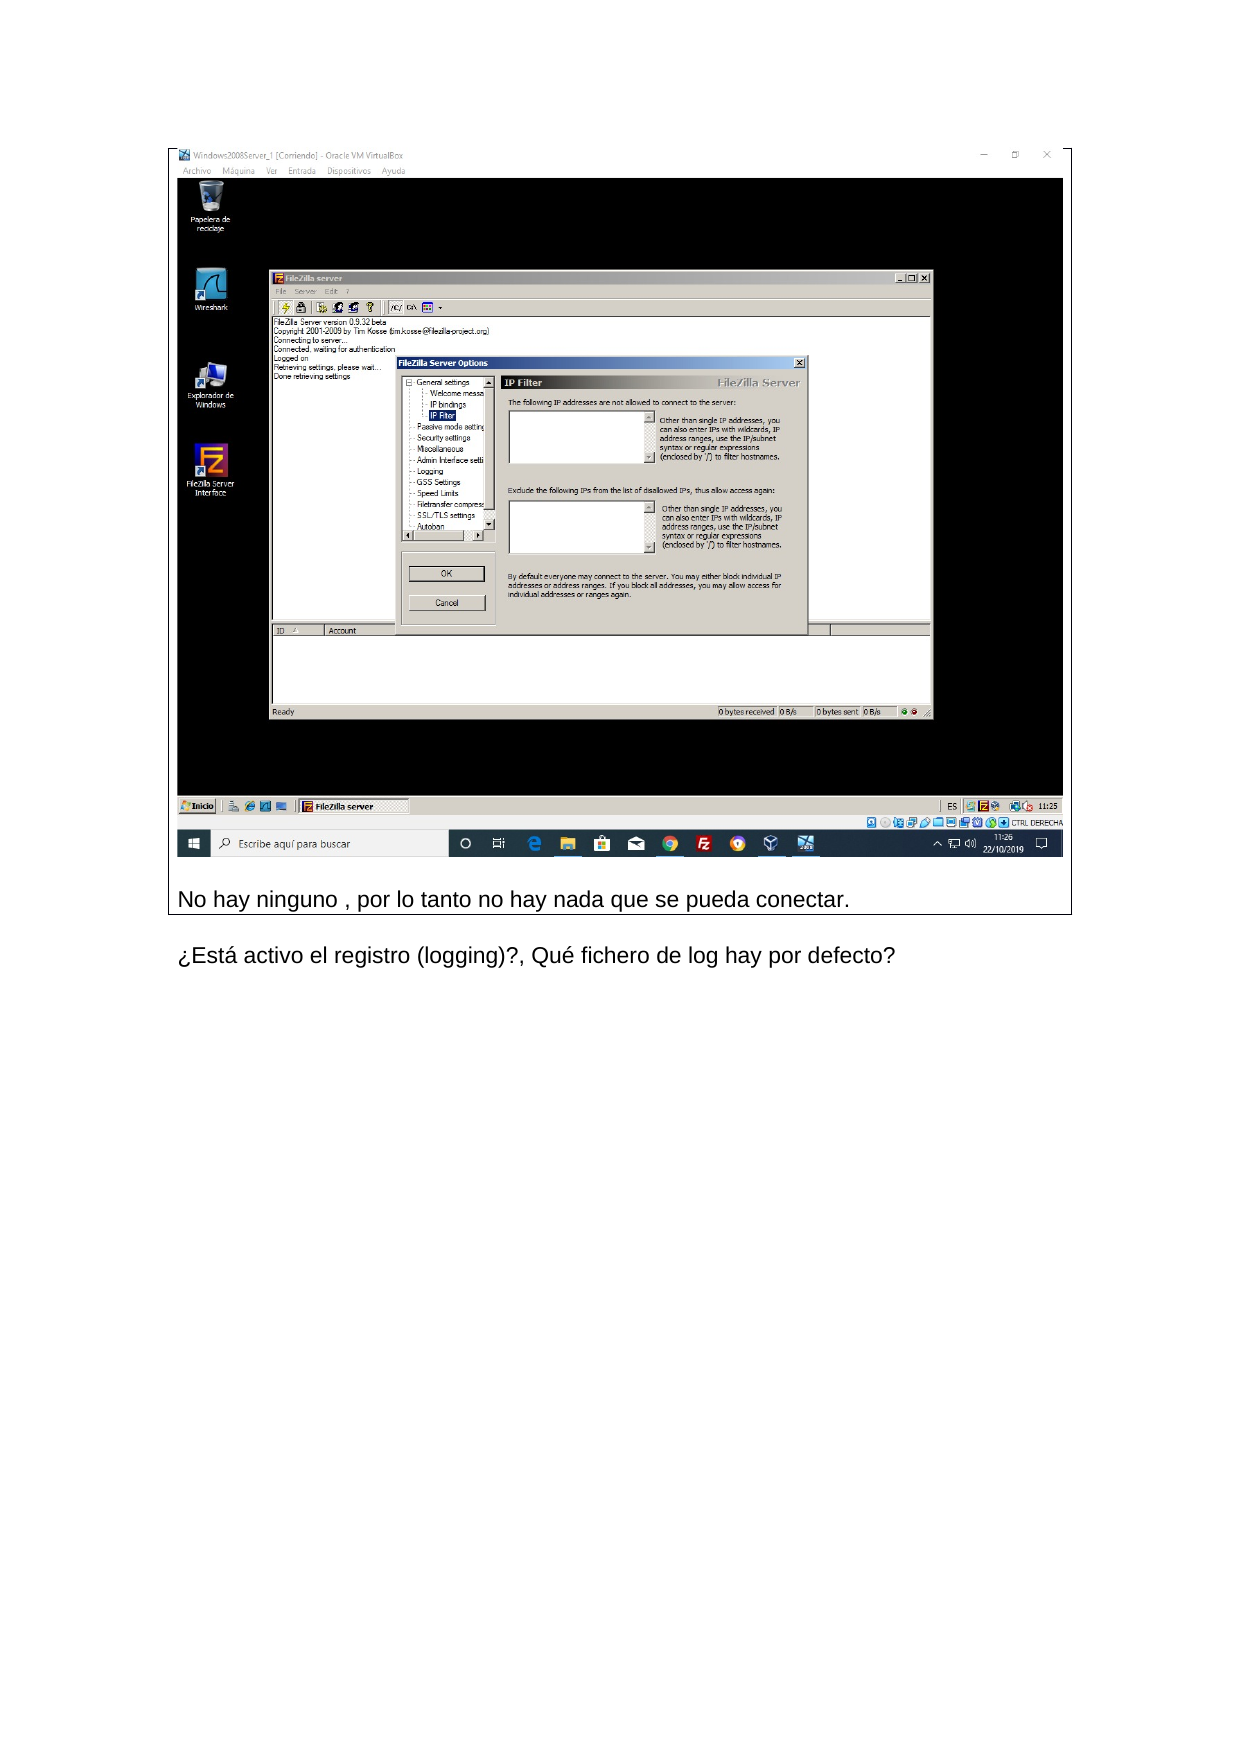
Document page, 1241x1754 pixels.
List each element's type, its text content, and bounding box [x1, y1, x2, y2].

picture [177, 147, 1063, 857]
text ¿Está activo el registro (logging)?, Qué fichero de log hay por defecto? [177, 942, 1063, 968]
text No hay ninguno , por lo tanto no hay nada que se pueda conectar. [169, 883, 1071, 914]
